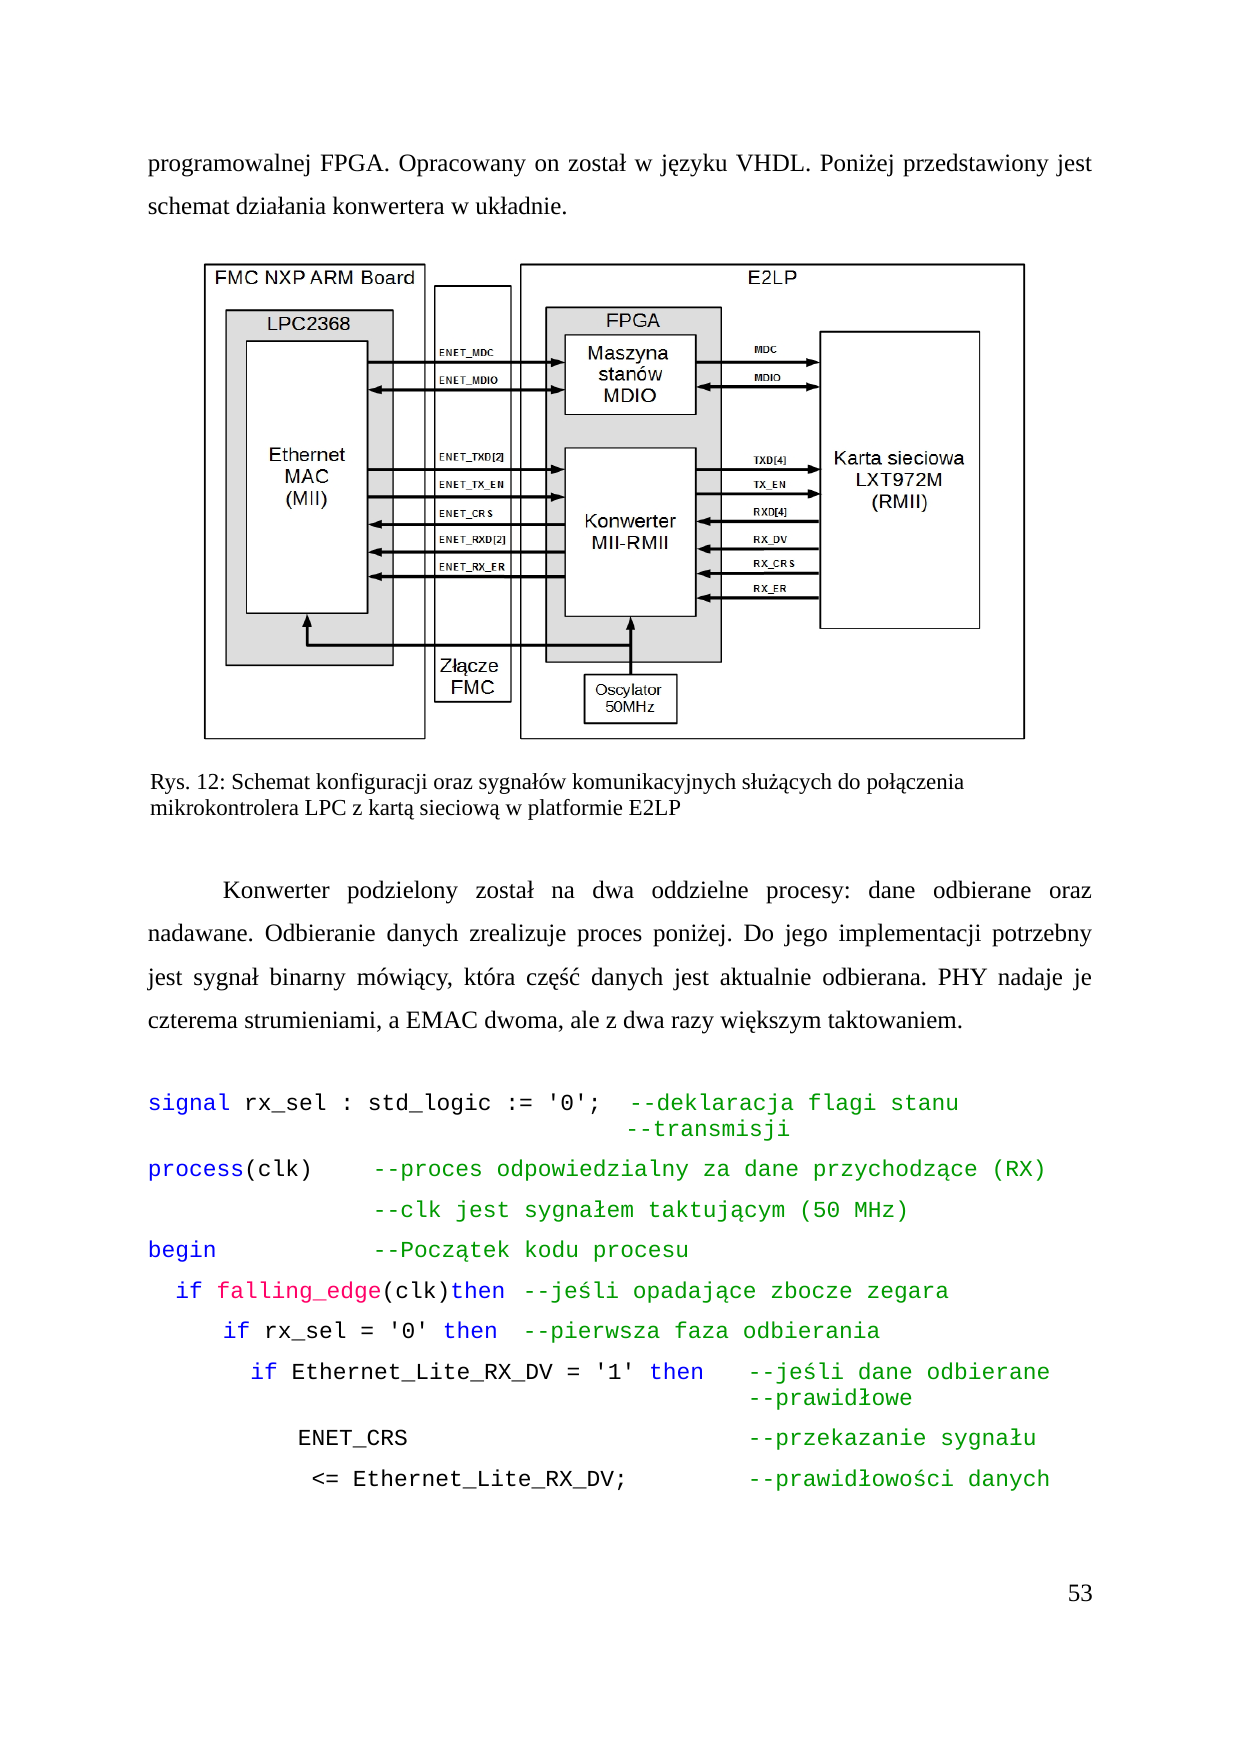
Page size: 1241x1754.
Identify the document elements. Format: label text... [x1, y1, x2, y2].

text begin --Początek kodu procesu [148, 1238, 1093, 1264]
text <= Ethernet_Lite_RX_DV; --prawidłowości danych [148, 1467, 1093, 1519]
text Rys. 12: Schemat konfiguracji oraz sygnałów komunikacyjnych służących do połączenia mikrokontrolera LPC z kartą sieciową w platformie E2LP [150, 246, 1090, 821]
text programowalnej FPGA. Opracowany on został w języku VHDL. Poniżej przedstawiony jest schemat działania konwertera w układnie. [148, 148, 1093, 219]
text Konwerter podzielony został na dwa oddzielne procesy: dane odbierane oraz nadawane. Odbieranie danych zrealizuje proces poniżej. Do jego implementacji potrzebny jest sygnał binarny mówiący, która część danych jest aktualnie odbierana. PHY nadaje je czterema strumieniami, a EMAC dwoma, ale z dwa razy większym taktowaniem. [148, 875, 1093, 1033]
text signal rx_sel : std_logic := '0'; --deklaracja flagi stanu --transmisji [148, 1091, 1093, 1143]
text if Ethernet_Lite_RX_DV = '1' then --jeśli dane odbierane --prawidłowe [148, 1360, 1093, 1412]
text process(clk) --proces odpowiedzialny za dane przychodzące (RX) [148, 1157, 1093, 1183]
picture [150, 233, 1071, 768]
text if rx_sel = '0' then --pierwsza faza odbierania [148, 1319, 1093, 1346]
text if falling_edge(clk)then --jeśli opadające zbocze zegara [148, 1279, 1093, 1305]
text --clk jest sygnałem taktującym (50 MHz) [148, 1198, 1093, 1224]
text ENET_CRS --przekazanie sygnału [148, 1427, 1093, 1452]
